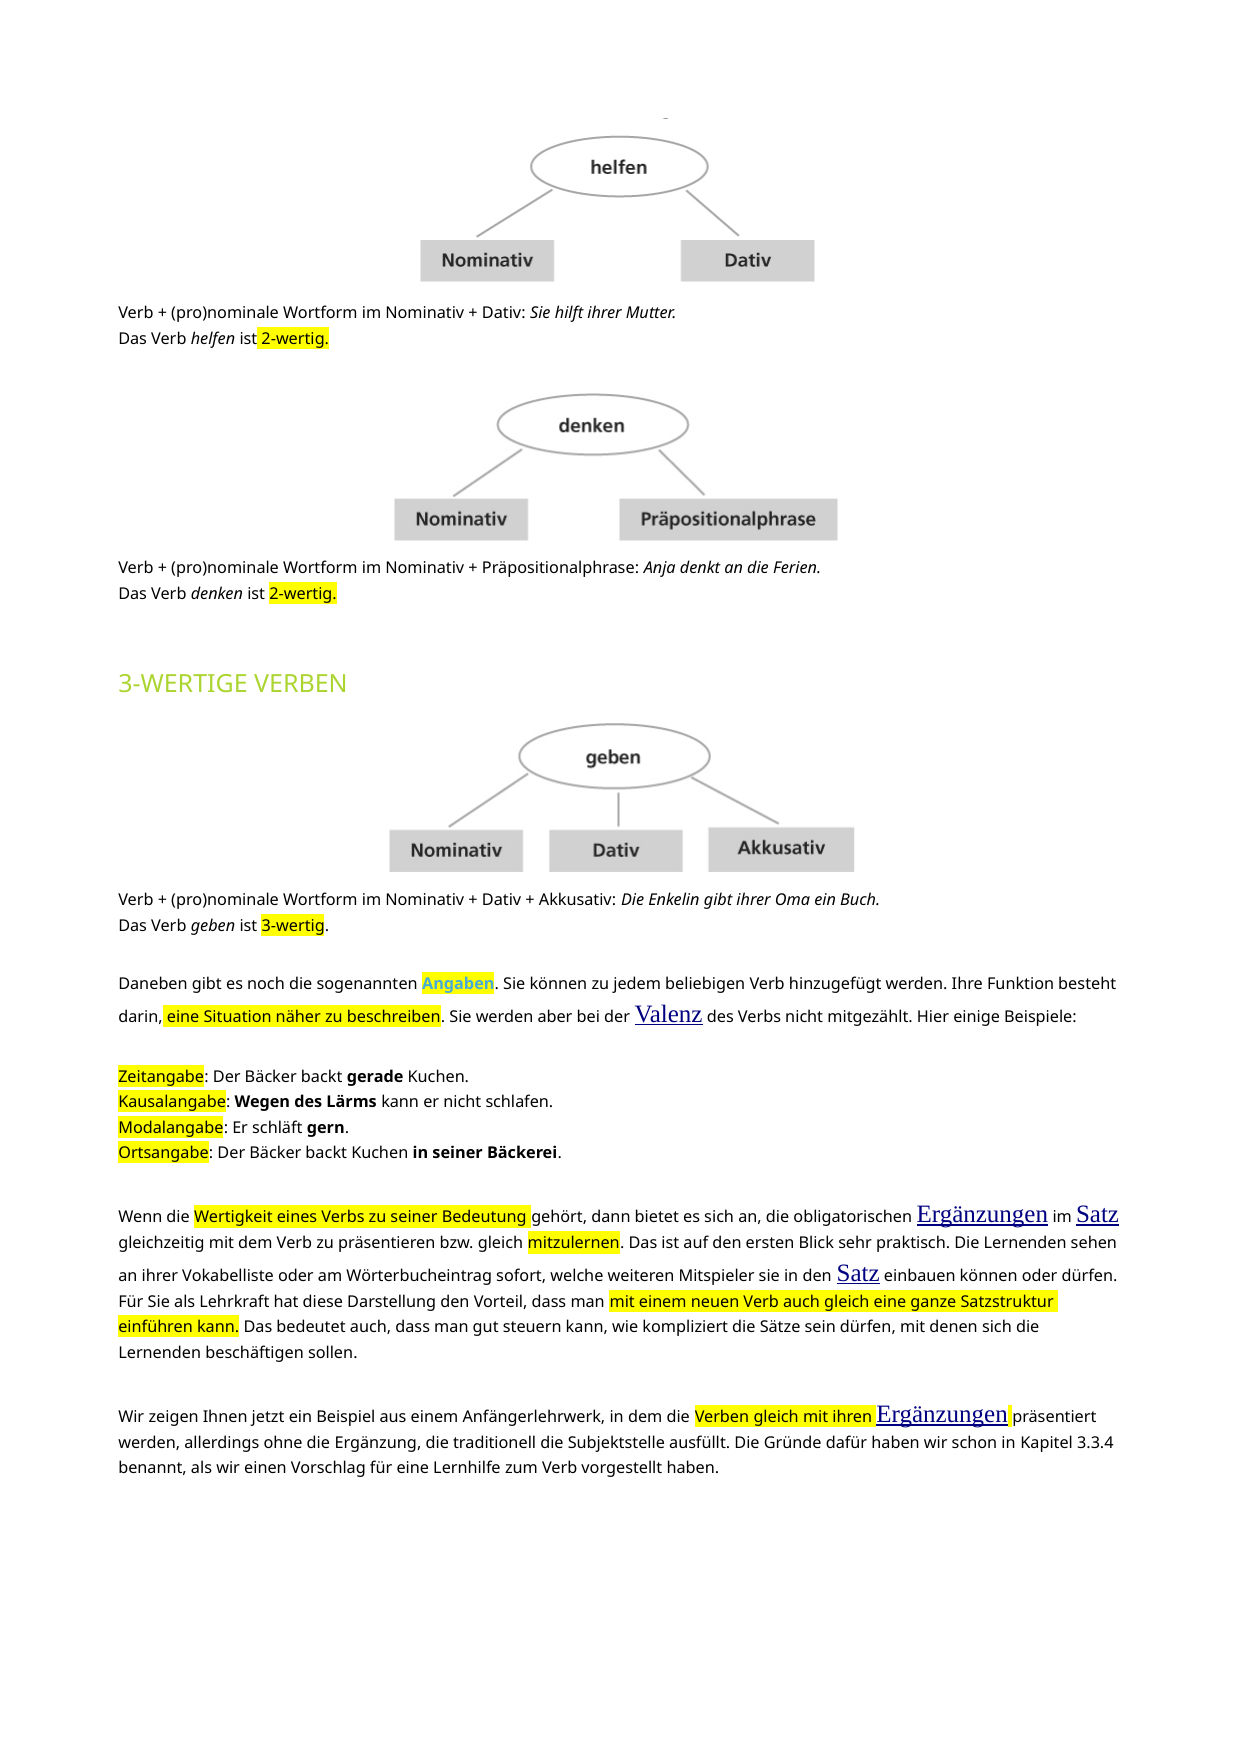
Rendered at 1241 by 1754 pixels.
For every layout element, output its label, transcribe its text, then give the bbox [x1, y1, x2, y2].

subtitle 3-WERTIGE VERBEN [118, 665, 1122, 699]
text Modalangabe: Er schläft gern. [118, 1116, 1122, 1138]
text Zeitangabe: Der Bäcker backt gerade Kuchen. [118, 1065, 1122, 1087]
text Verb + (pro)nominale Wortform im Nominativ + Präpositionalphrase: Anja denkt an die Ferien. [118, 556, 1122, 579]
text Kausalangabe: Wegen des Lärms kann er nicht schlafen. [118, 1090, 1122, 1112]
text Wir zeigen Ihnen jetzt ein Beispiel aus einem Anfängerlehrwerk, in dem die Verben gleich mit ihren Ergänzungen präsentiert werden, allerdings ohne die Ergänzung, die traditionell die Subjektstelle ausfüllt. Die Gründe dafür haben wir schon in Kapitel 3.3.4 benannt, als wir einen Vorschlag für eine Lernhilfe zum Verb vorgestellt haben. [118, 1399, 1122, 1479]
text Verb + (pro)nominale Wortform im Nominativ + Dativ + Akkusativ: Die Enkelin gibt ihrer Oma ein Buch. [118, 888, 1122, 911]
text Verb + (pro)nominale Wortform im Nominativ + Dativ: Sie hilft ihrer Mutter. [118, 301, 1122, 323]
text Ortsangabe: Der Bäcker backt Kuchen in seiner Bäckerei. [118, 1141, 1122, 1163]
text Das Verb helfen ist 2-wertig. [118, 327, 1122, 349]
text Wenn die Wertigkeit eines Verbs zu seiner Bedeutung gehört, dann bietet es sich an, die obligatorischen Ergänzungen im Satz gleichzeitig mit dem Verb zu präsentieren bzw. gleich mitzulernen. Das ist auf den ersten Blick sehr praktisch. Die Lernenden sehen an ihrer Vokabelliste oder am Wörterbucheintrag sofort, welche weiteren Mitspieler sie in den Satz einbauen können oder dürfen. Für Sie als Lehrkraft hat diese Darstellung den Vorteil, dass man mit einem neuen Verb auch gleich eine ganze Satzstruktur einführen kann. Das bedeutet auch, dass man gut steuern kann, wie kompliziert die Sätze sein dürfen, mit denen sich die Lernenden beschäftigen sollen. [118, 1199, 1122, 1363]
picture [379, 713, 862, 885]
picture [409, 118, 832, 297]
text Das Verb denken ist 2-wertig. [118, 582, 1122, 604]
text Daneben gibt es noch die sogenannten Angaben. Sie können zu jedem beliebigen Verb hinzugefügt werden. Ihre Funktion besteht darin, eine Situation näher zu beschreiben. Sie werden aber bei der Valenz des Verbs nicht mitgezählt. Hier einige Beispiele: [118, 972, 1122, 1027]
text Das Verb geben ist 3-wertig. [118, 914, 1122, 936]
picture [385, 385, 855, 553]
